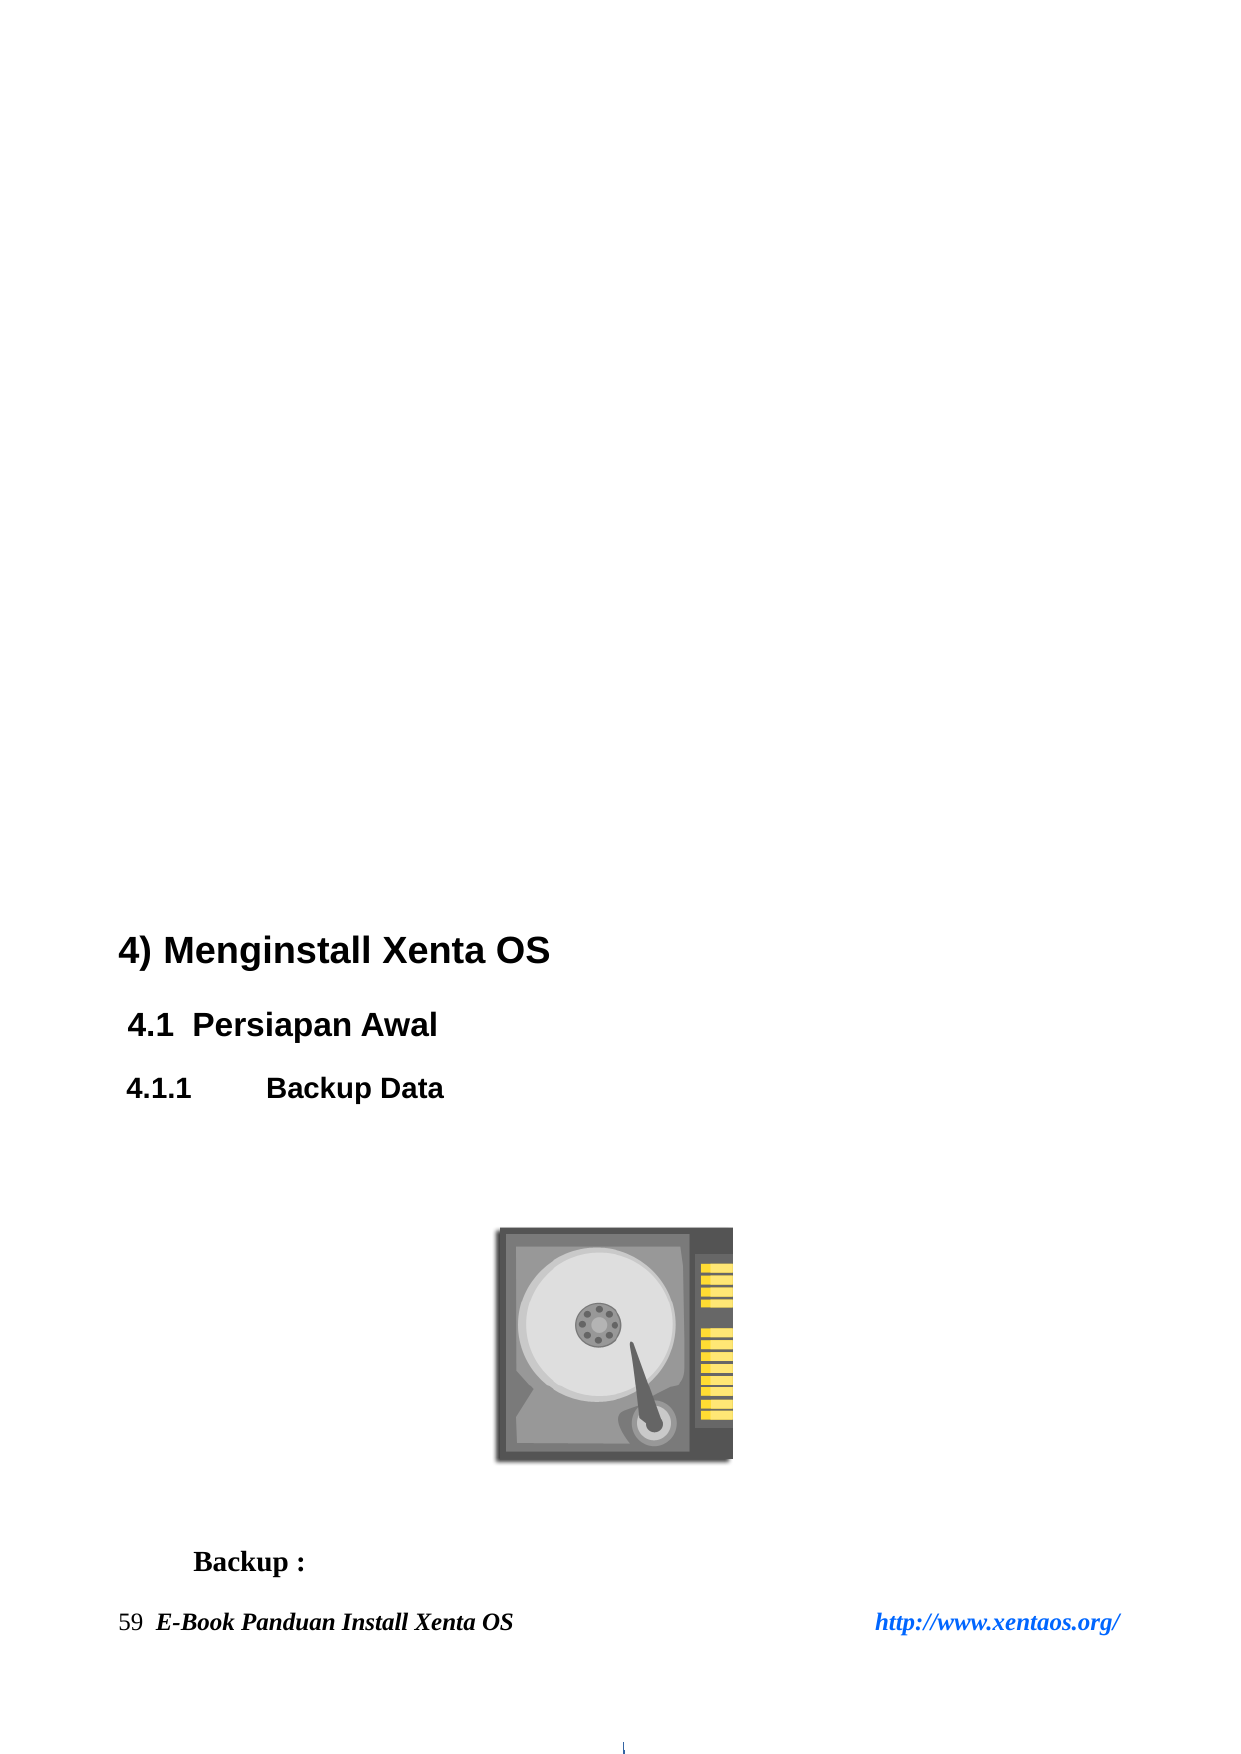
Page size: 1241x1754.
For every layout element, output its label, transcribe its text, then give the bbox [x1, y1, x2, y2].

subtitle Menginstall Xenta OS [118, 928, 1122, 972]
subtitle Persiapan Awal [118, 1005, 1122, 1044]
subtitle Backup Data [118, 1071, 1122, 1104]
picture [491, 1217, 743, 1470]
list Backup : [156, 1544, 1122, 1577]
